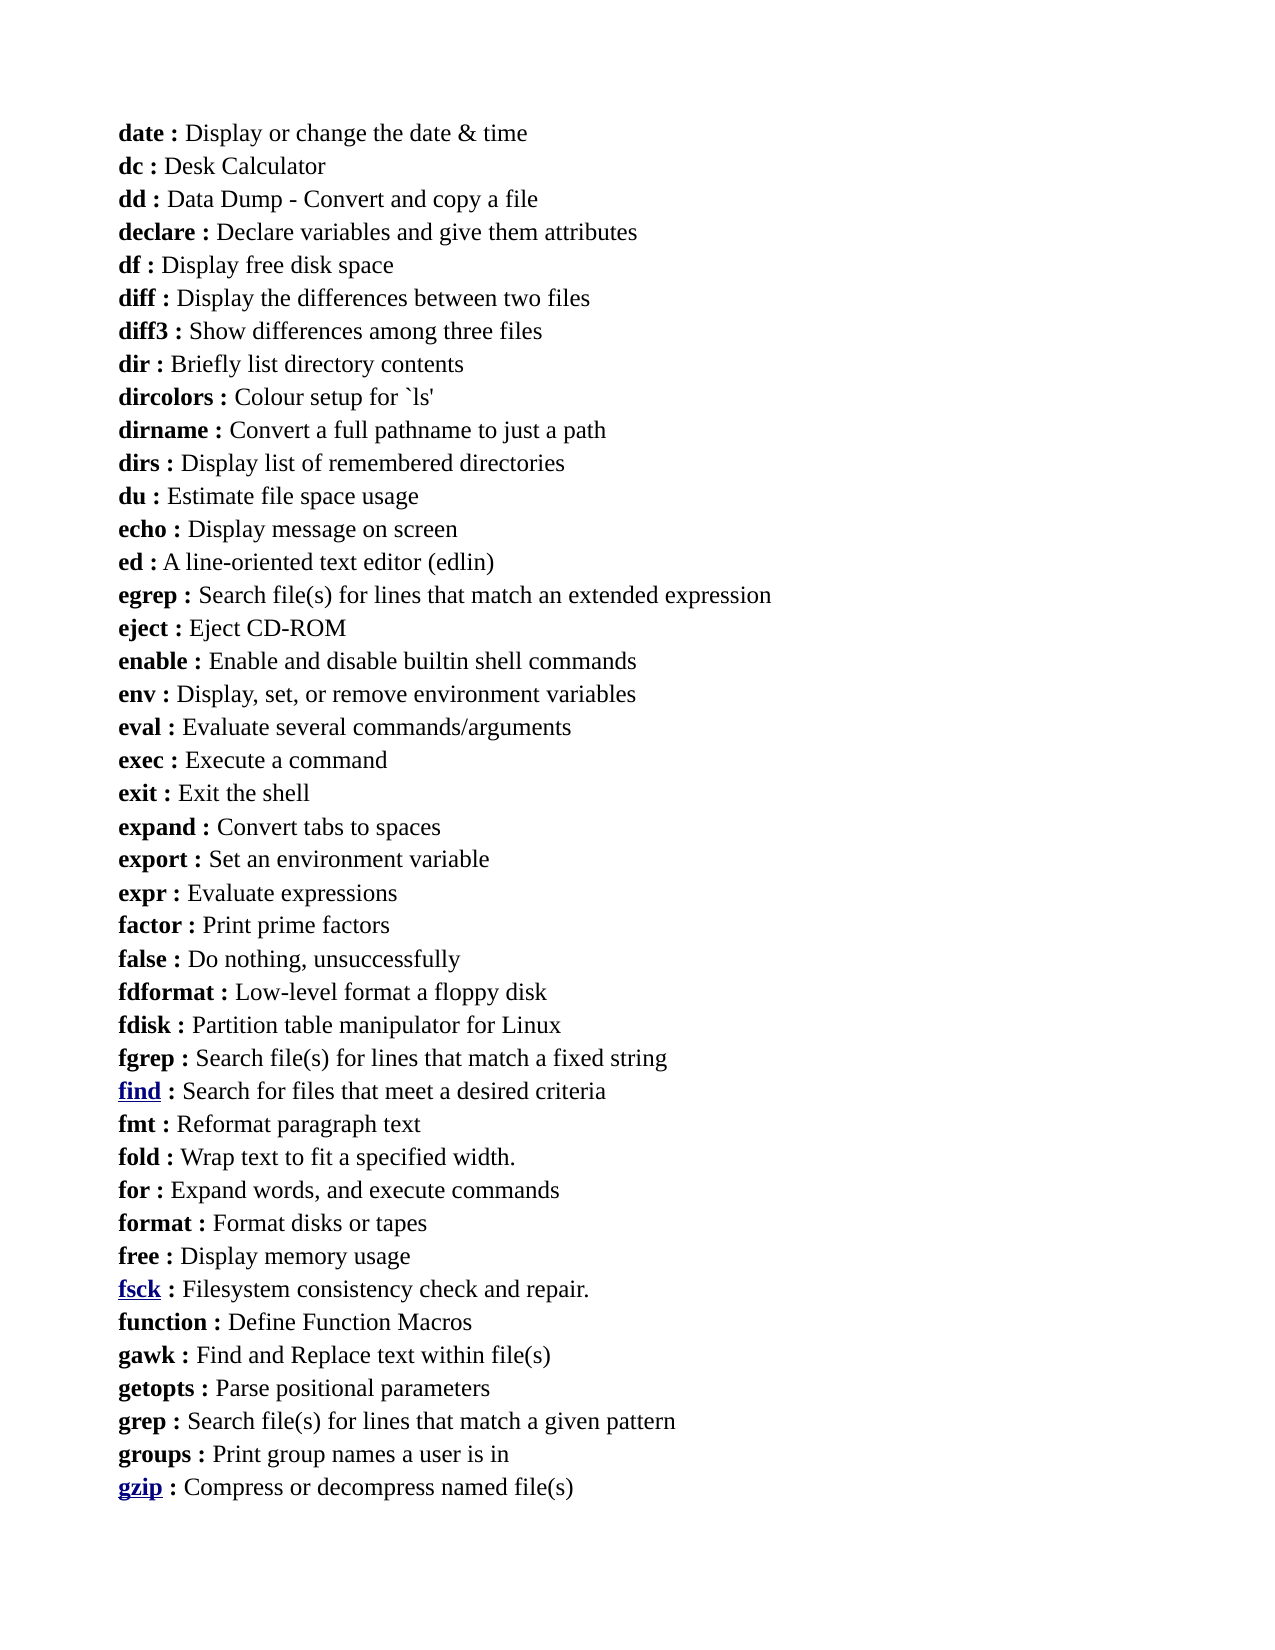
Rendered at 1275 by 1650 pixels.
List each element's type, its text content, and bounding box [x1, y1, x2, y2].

text gawk : Find and Replace text within file(s) getopts : Parse positional parameters grep : Search file(s) for lines that match a given pattern groups : Print group names a user is in gzip : Compress or decompress named file(s) [118, 1340, 1157, 1501]
text echo : Display message on screen ed : A line-oriented text editor (edlin) egrep : Search file(s) for lines that match an extended expression eject : Eject CD-ROM enable : Enable and disable builtin shell commands env : Display, set, or remove environment variables eval : Evaluate several commands/arguments exec : Execute a command exit : Exit the shell expand : Convert tabs to spaces export : Set an environment variable expr : Evaluate expressions [118, 514, 1157, 906]
text factor : Print prime factors false : Do nothing, unsuccessfully fdformat : Low-level format a floppy disk fdisk : Partition table manipulator for Linux fgrep : Search file(s) for lines that match a fixed string find : Search for files that meet a desired criteria fmt : Reformat paragraph text fold : Wrap text to fit a specified width. for : Expand words, and execute commands format : Format disks or tapes free : Display memory usage fsck : Filesystem consistency check and repair. function : Define Function Macros [118, 911, 1157, 1336]
text date : Display or change the date & time dc : Desk Calculator dd : Data Dump - Convert and copy a file declare : Declare variables and give them attributes df : Display free disk space diff : Display the differences between two files diff3 : Show differences among three files dir : Briefly list directory contents dircolors : Colour setup for `ls' dirname : Convert a full pathname to just a path dirs : Display list of remembered directories du : Estimate file space usage [118, 118, 1157, 510]
